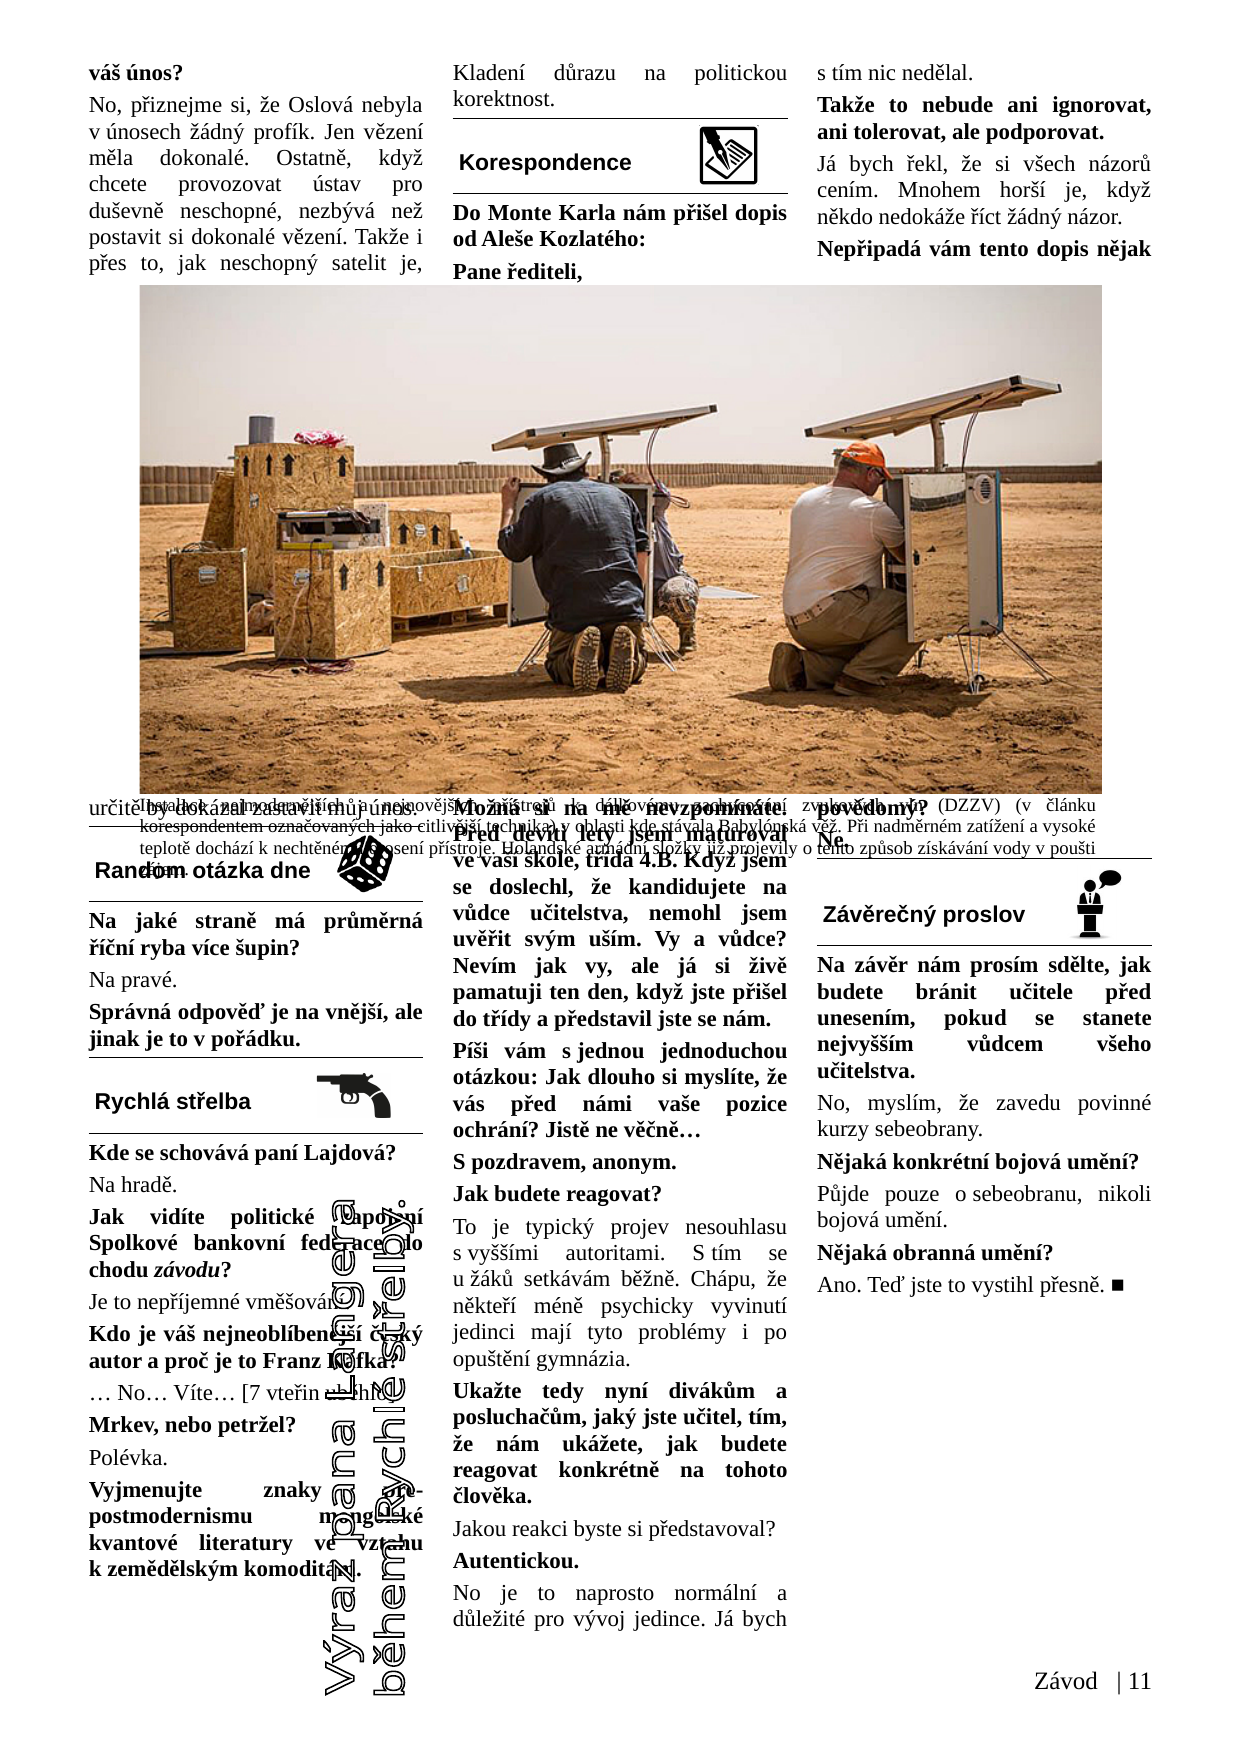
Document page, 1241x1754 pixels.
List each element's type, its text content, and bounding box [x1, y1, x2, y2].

text Já bych řekl, že si všech názorů cením. Mnohem horší je, když někdo nedokáže říct žádný názor. [817, 150, 1152, 229]
text Jak budete reagovat? [453, 1181, 787, 1207]
text Na závěr nám prosím sdělte, jak budete bránit učitele před unesením, pokud se stanete nejvyšším vůdcem všeho učitelstva. [817, 951, 1152, 1083]
text Nějaká obranná umění? [817, 1239, 1152, 1265]
text Ne. [831, 826, 1152, 852]
text Kde se schovává paní Lajdová? [88, 1138, 423, 1165]
text No, myslím, že zavedu povinné kurzy sebeobrany. [817, 1089, 1152, 1142]
text Píši vám s jednou jednoduchou otázkou: Jak dlouho si myslíte, že vás před námi vaše pozice ochrání? Jistě ne věčně… [453, 1037, 787, 1142]
text Ano. Teď jste to vystihl přesně. ■ [817, 1271, 1152, 1297]
text To je typický projev nesouhlasu s vyššími autoritami. S tím se u žáků setkávám běžně. Chápu, že někteří méně psychicky vyvinutí jedinci mají tyto problémy i po opuštění gymnázia. [453, 1213, 787, 1371]
table_header Rychlá střelba [89, 1058, 423, 1132]
text Kladení důrazu na politickou korektnost. [453, 59, 787, 112]
text No je to naprosto normální a důležité pro vývoj jedince. Já bych [453, 1579, 787, 1632]
text Mrkev, nebo petržel? [88, 1411, 423, 1438]
text Autentickou. [453, 1547, 787, 1573]
text Správná odpověď je na vnější, ale jinak je to v pořádku. [88, 998, 423, 1051]
text Ne. [820, 836, 831, 852]
text váš únos? [88, 59, 423, 85]
text S pozdravem, anonym. [453, 1148, 787, 1174]
text Půjde pouze o sebeobranu, nikoli bojová umění. [817, 1180, 1152, 1233]
text Ukažte tedy nyní divákům a posluchačům, jaký jste učitel, tím, že nám ukážete, jak budete reagovat konkrétně na tohoto člověka. [453, 1377, 787, 1509]
text Vyjmenujte znaky pre-postmodernismu mongolské kvantové literatury ve vztahu k zemědělským komoditám. [88, 1476, 423, 1581]
text Polévka. [88, 1444, 423, 1470]
text Na pravé. [88, 966, 423, 992]
text s tím nic nedělal. [817, 59, 1152, 85]
text Na jaké straně má průměrná říční ryba více šupin? [88, 907, 423, 960]
text Na hradě. [88, 1171, 423, 1197]
picture [699, 125, 759, 185]
text No, přiznejme si, že Oslová nebyla v únosech žádný profík. Jen vězení měla dokonalé. Ostatně, když chcete provozovat ústav pro duševně neschopné, nezbývá než postavit si dokonalé vězení. Takže i přes to, jak neschopný satelit je, určitě by dokázal zastavit můj únos. [88, 91, 423, 820]
text Je to nepříjemné vměšování. [88, 1288, 423, 1314]
text Možná si na mě nevzpomínáte. Před devíti lety jsem maturoval ve vaší škole, třída 4.B. Když jsem se doslechl, že kandidujete na vůdce učitelstva, nemohl jsem uvěřit svým uším. Vy a vůdce? Nevím jak vy, ale já si živě pamatuji ten den, když jste přišel do třídy a představil jste se nám. [453, 794, 787, 1031]
text Ne. [822, 826, 833, 841]
text Kdo je váš nejneoblíbenější český autor a proč je to Franz Kafka? [88, 1320, 423, 1373]
table_header Random otázka dne [89, 827, 423, 901]
text Pane řediteli, [453, 258, 787, 284]
text Takže to nebude ani ignorovat, ani tolerovat, ale podporovat. [817, 91, 1152, 144]
text Nějaká konkrétní bojová umění? [817, 1148, 1152, 1174]
picture [1067, 865, 1126, 940]
text … No… Víte… [7 vteřin uběhlo] [88, 1379, 423, 1405]
picture [316, 1073, 391, 1118]
text Nepřipadá vám tento dopis nějak povědomý? [817, 235, 1152, 820]
text Jakou reakci byste si představoval? [453, 1514, 787, 1541]
text Jak vidíte politické zapojení Spolkové bankovní federace do chodu závodu? [88, 1203, 423, 1282]
picture [334, 834, 394, 894]
table_header Závěrečný proslov [817, 859, 1152, 945]
picture [139, 285, 1102, 794]
text Do Monte Karla nám přišel dopis od Aleše Kozlatého: [453, 199, 787, 252]
table_header Korespondence [453, 119, 787, 193]
